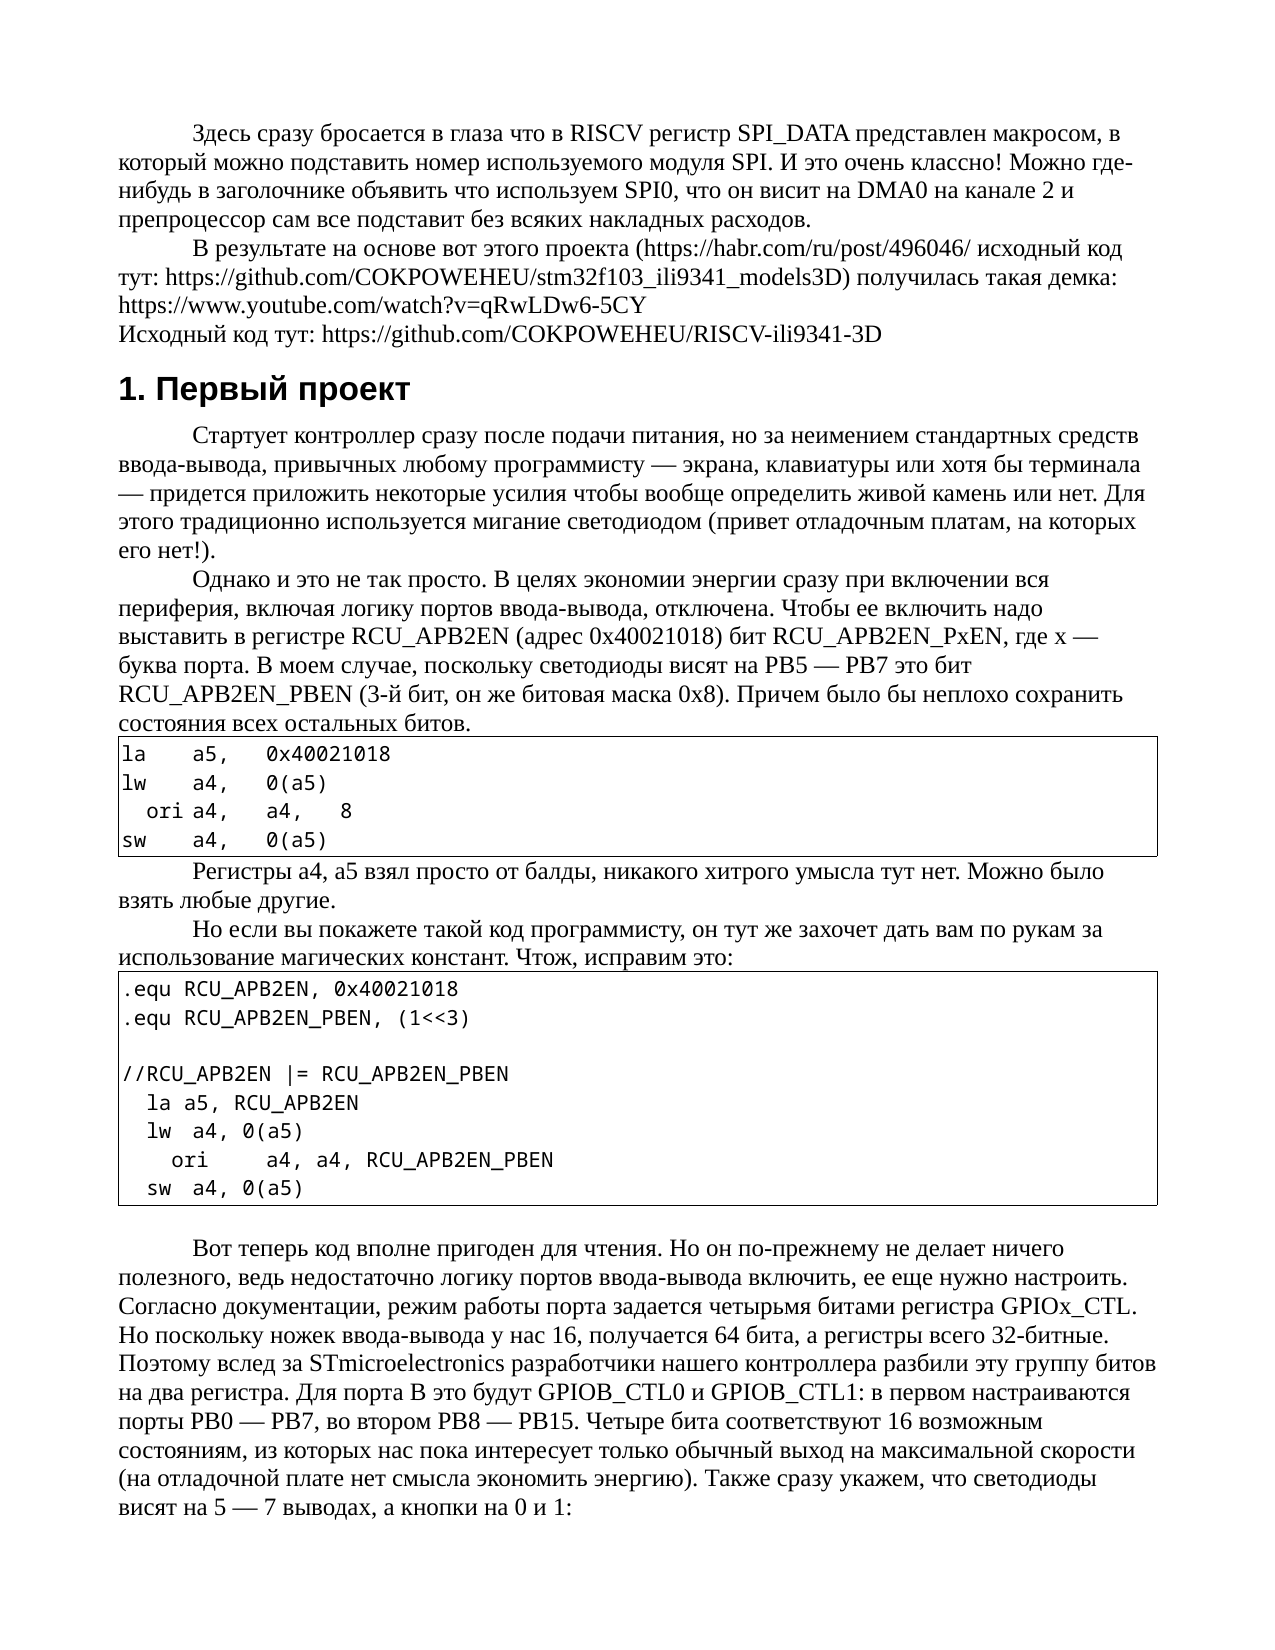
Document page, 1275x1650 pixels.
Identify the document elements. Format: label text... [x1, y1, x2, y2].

text //RCU_APB2EN |= RCU_APB2EN_PBEN [119, 1056, 1157, 1085]
text Регистры a4, a5 взял просто от балды, никакого хитрого умысла тут нет. Можно было взять любые другие. [118, 857, 1157, 914]
text lw a4, 0(a5) [119, 765, 1157, 793]
text Стартует контроллер сразу после подачи питания, но за неимением стандартных средств ввода-вывода, привычных любому программисту — экрана, клавиатуры или хотя бы терминала — придется приложить некоторые усилия чтобы вообще определить живой камень или нет. Для этого традиционно используется мигание светодиодом (привет отладочным платам, на которых его нет!). [118, 420, 1157, 564]
text la a5, 0x40021018 [119, 737, 1157, 765]
text .equ RCU_APB2EN, 0x40021018 [119, 972, 1157, 999]
text ori a4, a4, RCU_APB2EN_PBEN [119, 1142, 1157, 1170]
text Вот теперь код вполне пригоден для чтения. Но он по-прежнему не делает ничего полезного, ведь недостаточно логику портов ввода-вывода включить, ее еще нужно настроить. Согласно документации, режим работы порта задается четырьмя битами регистра GPIOх_CTL. Но поскольку ножек ввода-вывода у нас 16, получается 64 бита, а регистры всего 32-битные. Поэтому вслед за STmicroelectronics разработчики нашего контроллера разбили эту группу битов на два регистра. Для порта B это будут GPIOB_CTL0 и GPIOB_CTL1: в первом настраиваются порты PB0 — PB7, во втором PB8 — PB15. Четыре бита соответствуют 16 возможным состояниям, из которых нас пока интересует только обычный выход на максимальной скорости (на отладочной плате нет смысла экономить энергию). Также сразу укажем, что светодиоды висят на 5 — 7 выводах, а кнопки на 0 и 1: [118, 1233, 1157, 1521]
text ori a4, a4, 8 [119, 793, 1157, 822]
text Но если вы покажете такой код программисту, он тут же захочет дать вам по рукам за использование магических констант. Чтож, исправим это: [118, 914, 1157, 971]
text sw a4, 0(a5) [119, 1170, 1157, 1205]
text Здесь сразу бросается в глаза что в RISCV регистр SPI_DATA представлен макросом, в который можно подставить номер используемого модуля SPI. И это очень классно! Можно где-нибудь в заголочнике объявить что используем SPI0, что он висит на DMA0 на канале 2 и препроцессор сам все подставит без всяких накладных расходов. [118, 118, 1157, 233]
text lw a4, 0(a5) [119, 1113, 1157, 1142]
text sw a4, 0(a5) [119, 822, 1157, 856]
subtitle 1. Первый проект [118, 369, 1157, 408]
text Исходный код тут: https://github.com/COKPOWEHEU/RISCV-ili9341-3D [118, 319, 1157, 348]
text la a5, RCU_APB2EN [119, 1085, 1157, 1113]
text Однако и это не так просто. В целях экономии энергии сразу при включении вся периферия, включая логику портов ввода-вывода, отключена. Чтобы ее включить надо выставить в регистре RCU_APB2EN (адрес 0x40021018) бит RCU_APB2EN_PxEN, где x — буква порта. В моем случае, поскольку светодиоды висят на PB5 — PB7 это бит RCU_APB2EN_PBEN (3-й бит, он же битовая маска 0x8). Причем было бы неплохо сохранить состояния всех остальных битов. [118, 564, 1157, 736]
text .equ RCU_APB2EN_PBEN, (1<<3) [119, 999, 1157, 1031]
text В результате на основе вот этого проекта (https://habr.com/ru/post/496046/ исходный код тут: https://github.com/COKPOWEHEU/stm32f103_ili9341_models3D) получилась такая демка: https://www.youtube.com/watch?v=qRwLDw6-5CY [118, 233, 1157, 319]
